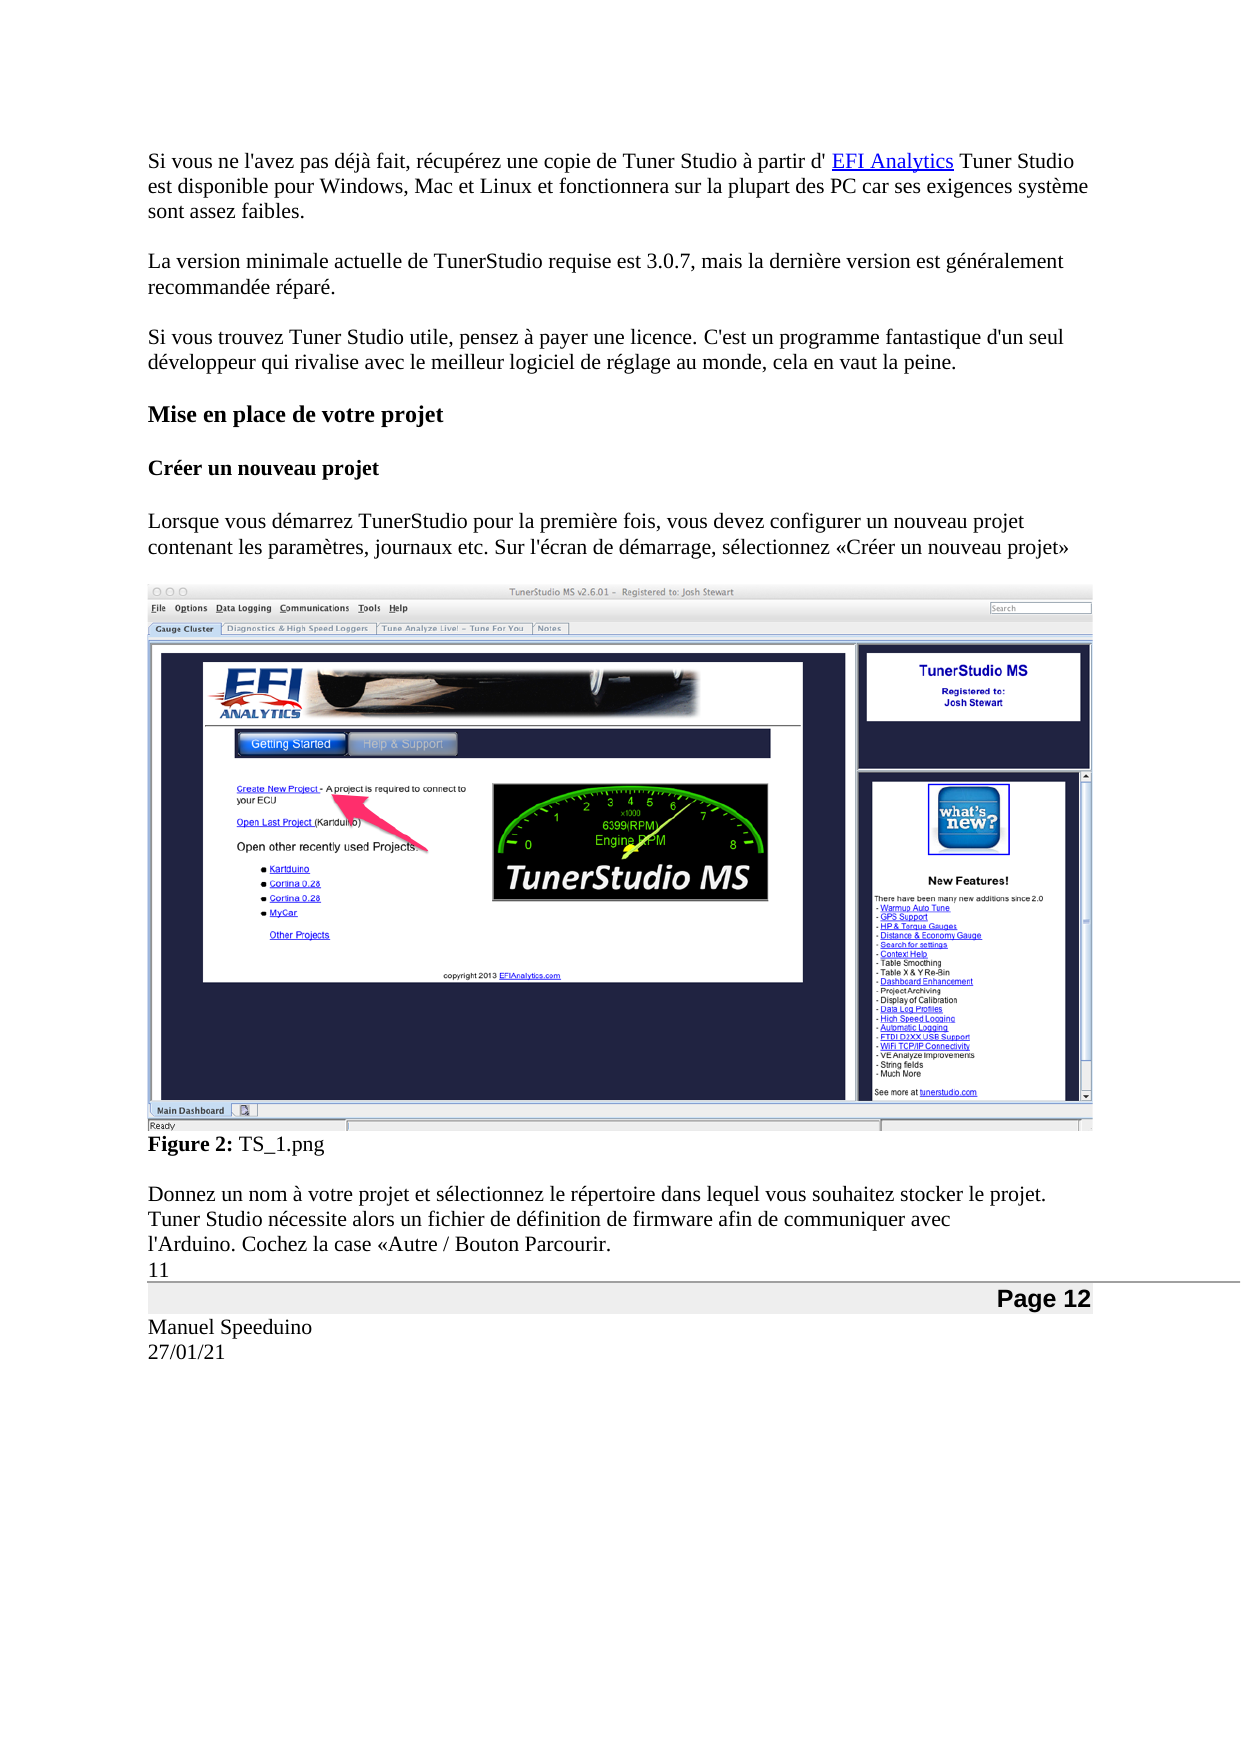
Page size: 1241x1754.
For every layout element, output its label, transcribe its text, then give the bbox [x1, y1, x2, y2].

text 27/01/21 [148, 1339, 1093, 1364]
text Figure 2: TS_1.png [148, 1131, 1093, 1156]
text Créer un nouveau projet [148, 455, 1093, 481]
text Lorsque vous démarrez TunerStudio pour la première fois, vous devez configurer un nouveau projet contenant les paramètres, journaux etc. Sur l'écran de démarrage, sélectionnez «Créer un nouveau projet» [148, 508, 1093, 559]
table_header Page 12 [148, 1283, 1093, 1314]
text Donnez un nom à votre projet et sélectionnez le répertoire dans lequel vous souhaitez stocker le projet. Tuner Studio nécessite alors un fichier de définition de firmware afin de communiquer avec l'Arduino. Cochez la case «Autre / Bouton Parcourir. [148, 1181, 1093, 1257]
text Mise en place de votre projet [148, 400, 1093, 427]
text La version minimale actuelle de TunerStudio requise est 3.0.7, mais la dernière version est généralement recommandée réparé. [148, 248, 1093, 299]
text 11 [148, 1257, 1093, 1281]
text Si vous trouvez Tuner Studio utile, pensez à payer une licence. C'est un programme fantastique d'un seul développeur qui rivalise avec le meilleur logiciel de réglage au monde, cela en vaut la peine. [148, 324, 1093, 374]
text Si vous ne l'avez pas déjà fait, récupérez une copie de Tuner Studio à partir d' EFI Analytics Tuner Studio est disponible pour Windows, Mac et Linux et fonctionnera sur la plupart des PC car ses exigences système sont assez faibles. [148, 148, 1093, 223]
text Manuel Speeduino [148, 1314, 1093, 1339]
